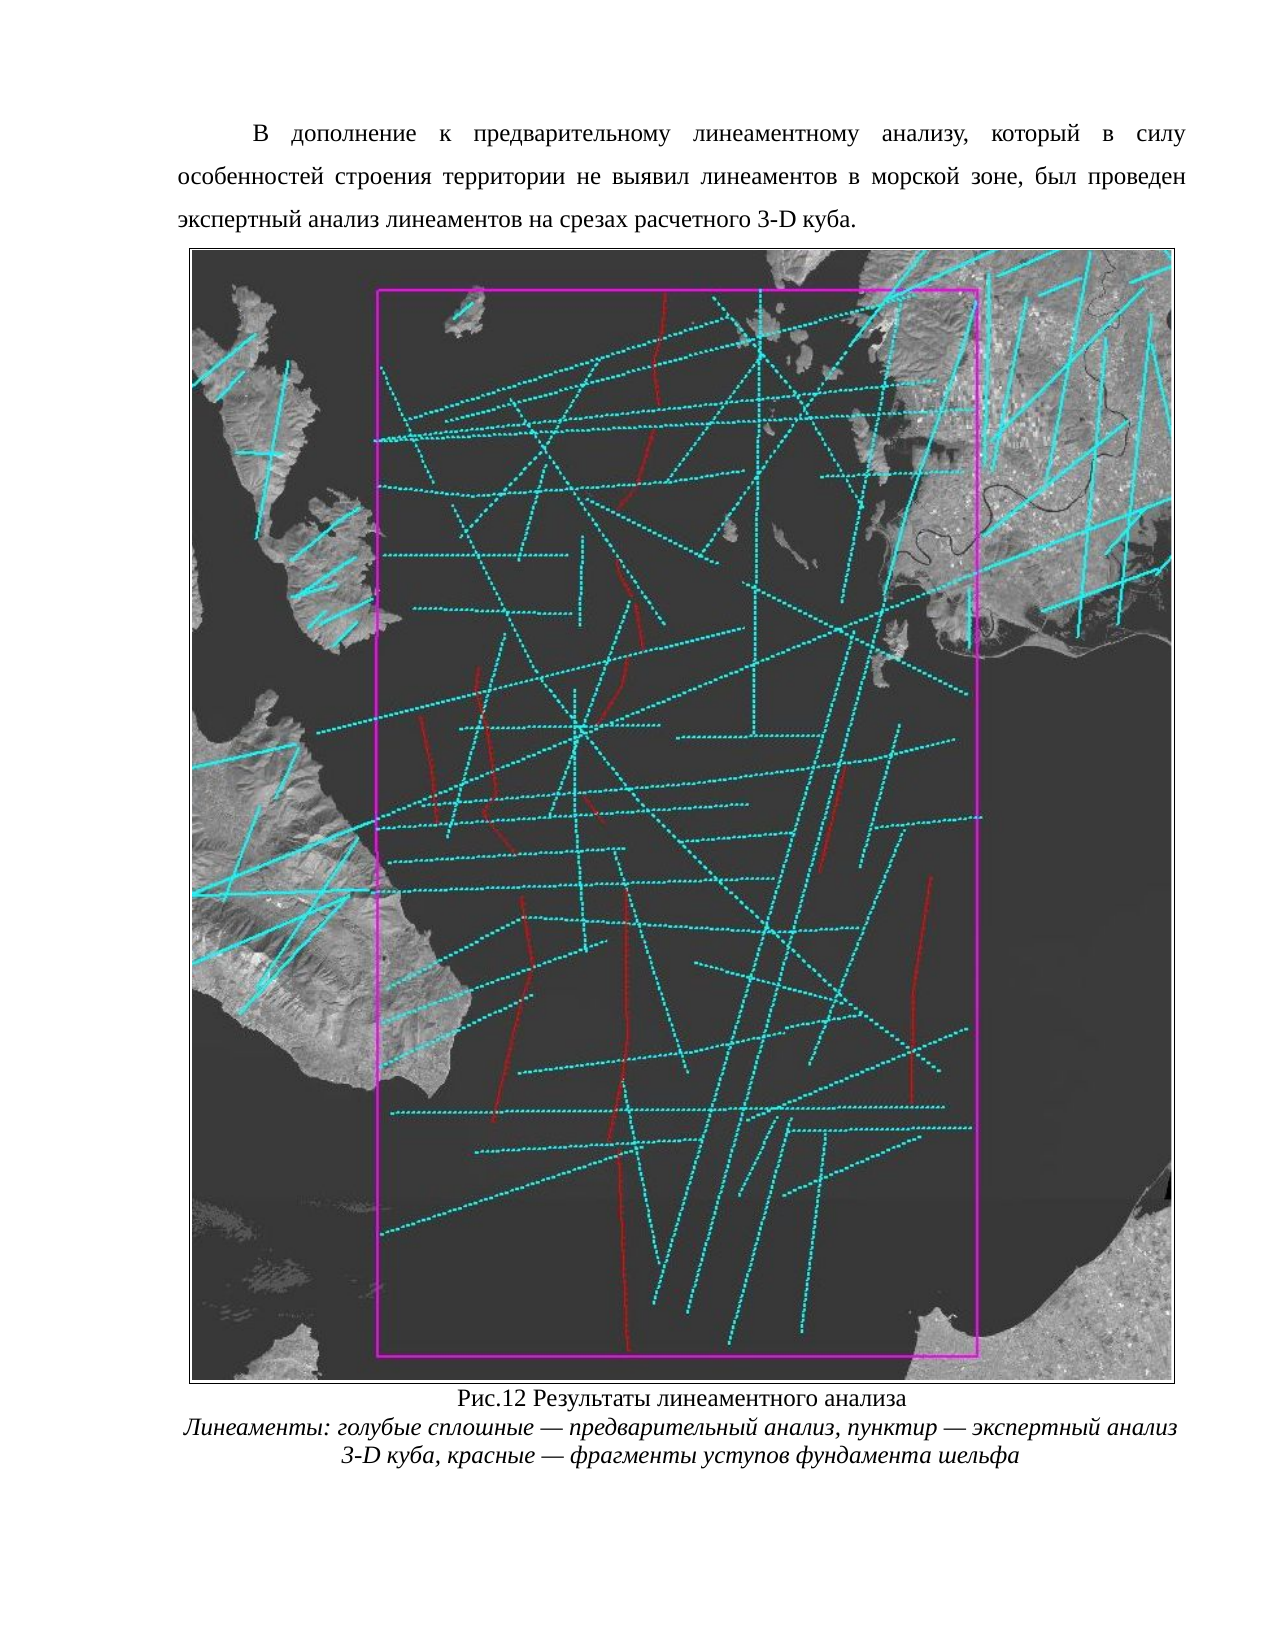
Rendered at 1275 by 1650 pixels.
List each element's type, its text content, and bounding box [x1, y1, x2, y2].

picture [192, 250, 1172, 1380]
text Линеаменты: голубые сплошные — предварительный анализ, пунктир — экспертный анализ 3-D куба, красные — фрагменты уступов фундамента шельфа [177, 1412, 1186, 1469]
text В дополнение к предварительному линеаментному анализу, который в силу особенностей строения территории не выявил линеаментов в морской зоне, был проведен экспертный анализ линеаментов на срезах расчетного 3-D куба. [177, 118, 1186, 233]
text Рис.12 Результаты линеаментного анализа [177, 247, 1186, 1412]
